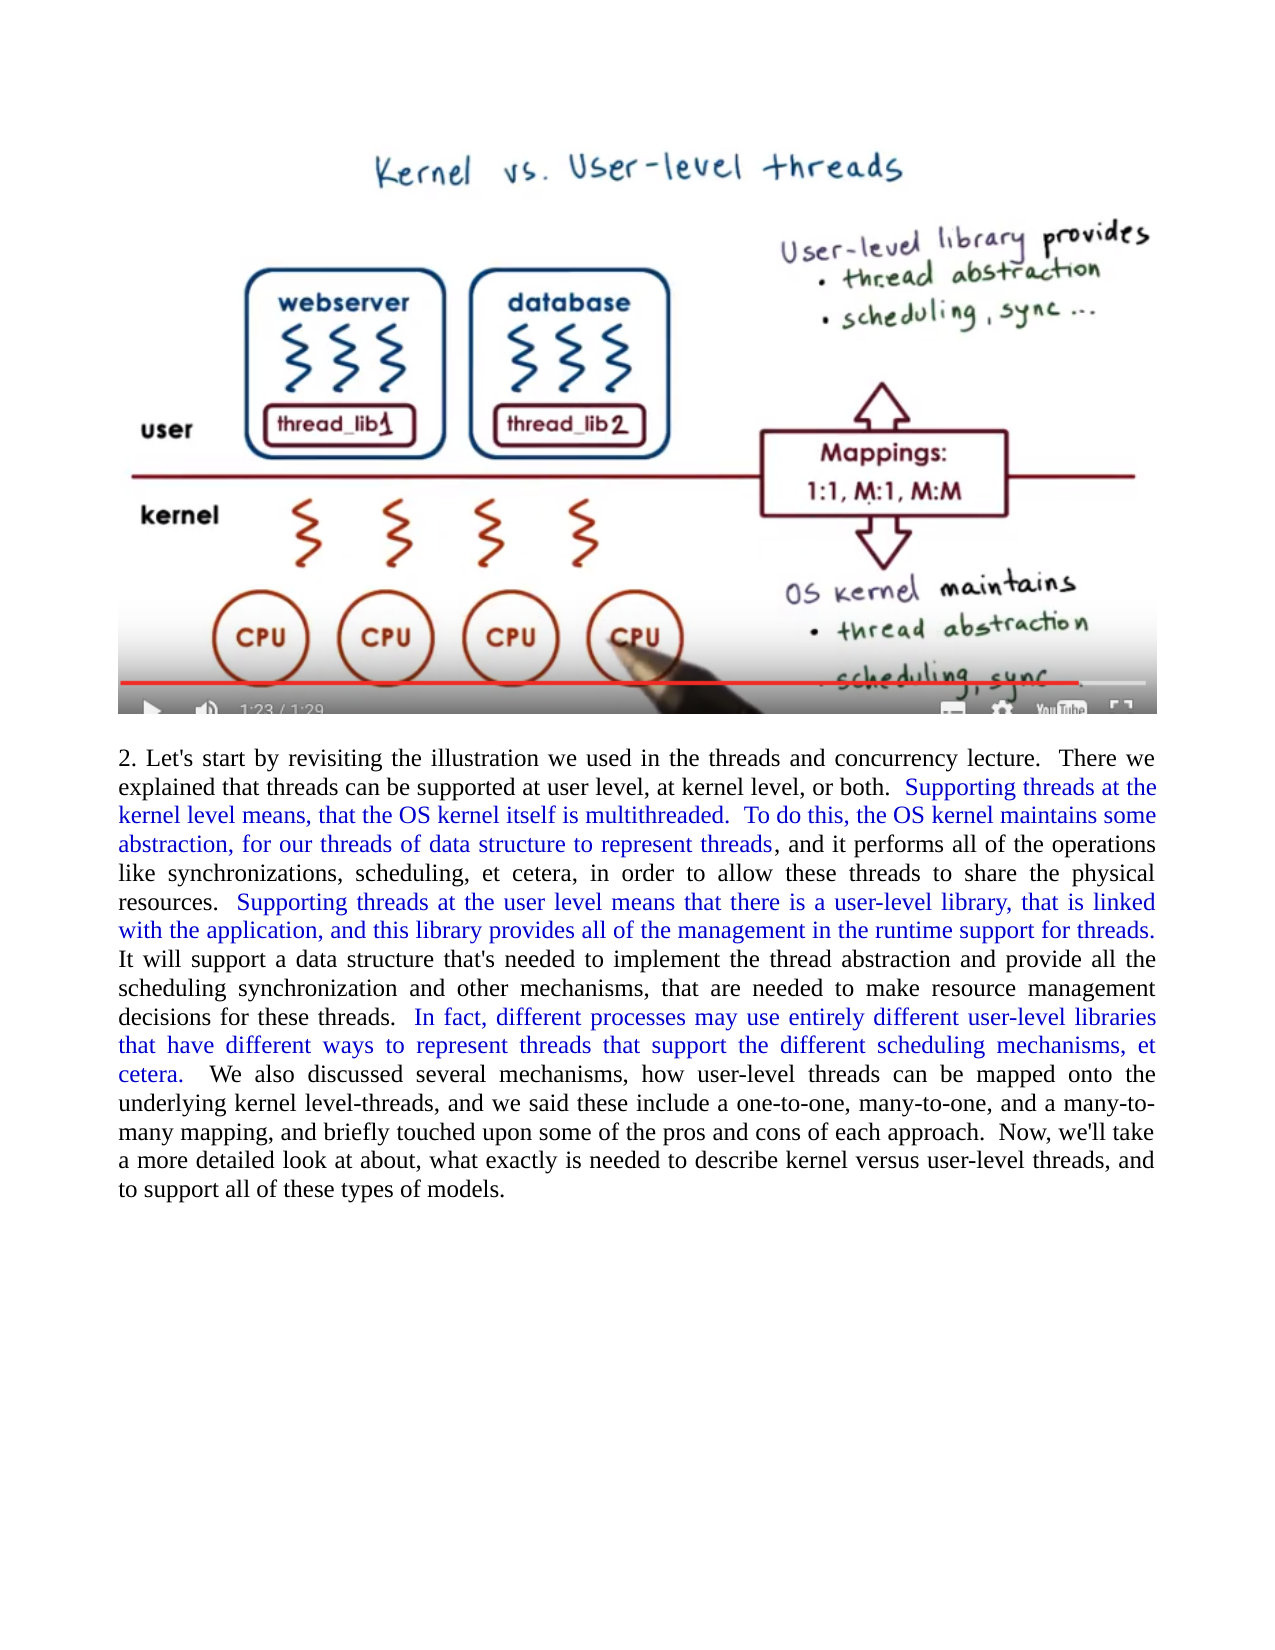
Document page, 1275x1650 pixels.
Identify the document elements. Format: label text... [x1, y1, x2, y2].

picture [118, 146, 1157, 714]
text 2. Let's start by revisiting the illustration we used in the threads and concurrency lecture. There we explained that threads can be supported at user level, at kernel level, or both. Supporting threads at the kernel level means, that the OS kernel itself is multithreaded. To do this, the OS kernel maintains some abstraction, for our threads of data structure to represent threads, and it performs all of the operations like synchronizations, scheduling, et cetera, in order to allow these threads to share the physical resources. Supporting threads at the user level means that there is a user-level library, that is linked with the application, and this library provides all of the management in the runtime support for threads. It will support a data structure that's needed to implement the thread abstraction and provide all the scheduling synchronization and other mechanisms, that are needed to make resource management decisions for these threads. In fact, different processes may use entirely different user-level libraries that have different ways to represent threads that support the different scheduling mechanisms, et cetera. We also discussed several mechanisms, how user-level threads can be mapped onto the underlying kernel level-threads, and we said these include a one-to-one, many-to-one, and a many-to-many mapping, and briefly touched upon some of the pros and cons of each approach. Now, we'll take a more detailed look at about, what exactly is needed to describe kernel versus user-level threads, and to support all of these types of models. [118, 743, 1157, 1203]
